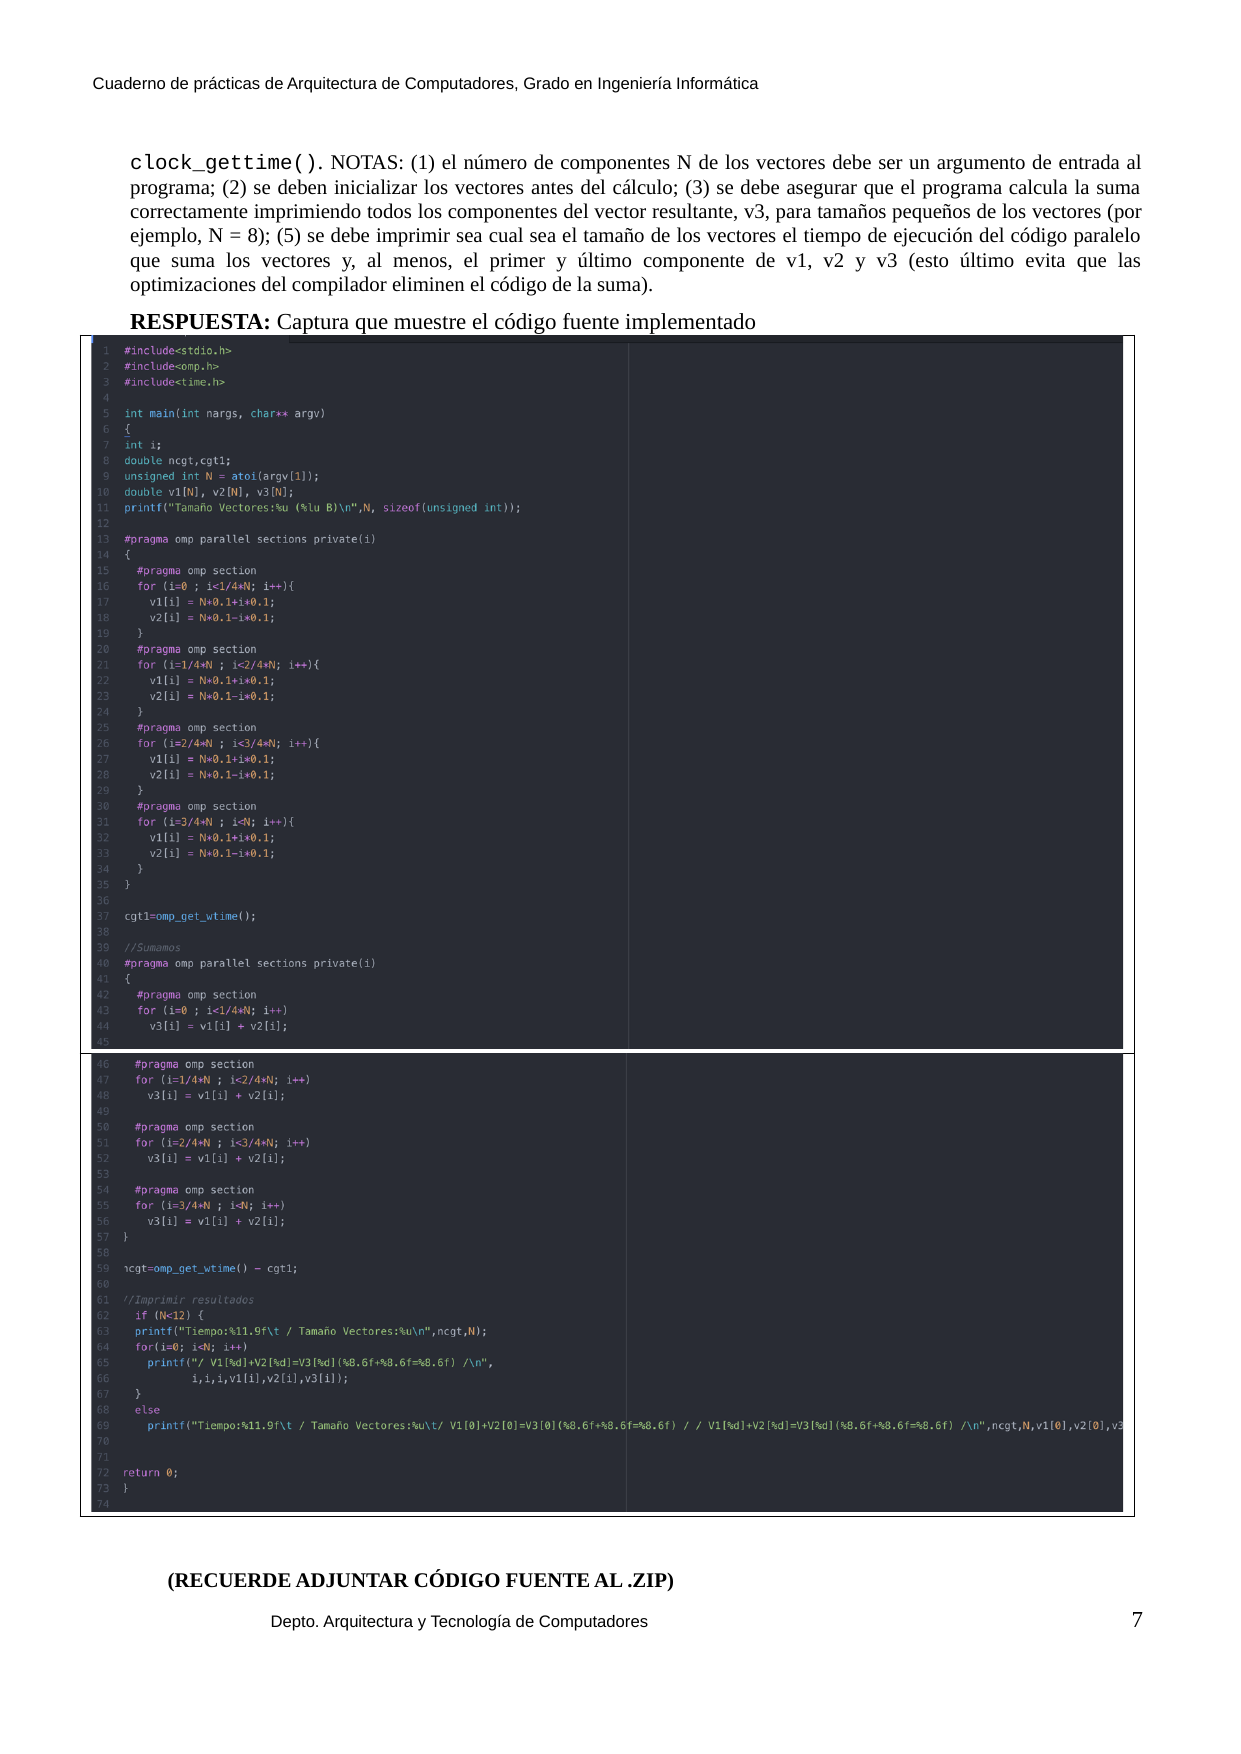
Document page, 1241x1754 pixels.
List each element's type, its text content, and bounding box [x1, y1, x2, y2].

table_header [81, 336, 1134, 1053]
list clock_gettime(). NOTAS: (1) el número de componentes N de los vectores debe ser un argumento de entrada al programa; (2) se deben inicializar los vectores antes del cálculo; (3) se debe asegurar que el programa calcula la suma correctamente imprimiendo todos los componentes del vector resultante, v3, para tamaños pequeños de los vectores (por ejemplo, N = 8); (5) se debe imprimir sea cual sea el tamaño de los vectores el tiempo de ejecución del código paralelo que suma los vectores y, al menos, el primer y último componente de v1, v2 y v3 (esto último evita que las optimizaciones del compilador eliminen el código de la suma). [92, 148, 1143, 296]
text (RECUERDE ADJUNTAR CÓDIGO FUENTE AL .ZIP) [167, 1568, 1143, 1592]
table_cell [81, 1054, 1134, 1516]
text RESPUESTA: Captura que muestre el código fuente implementado [130, 308, 1143, 334]
